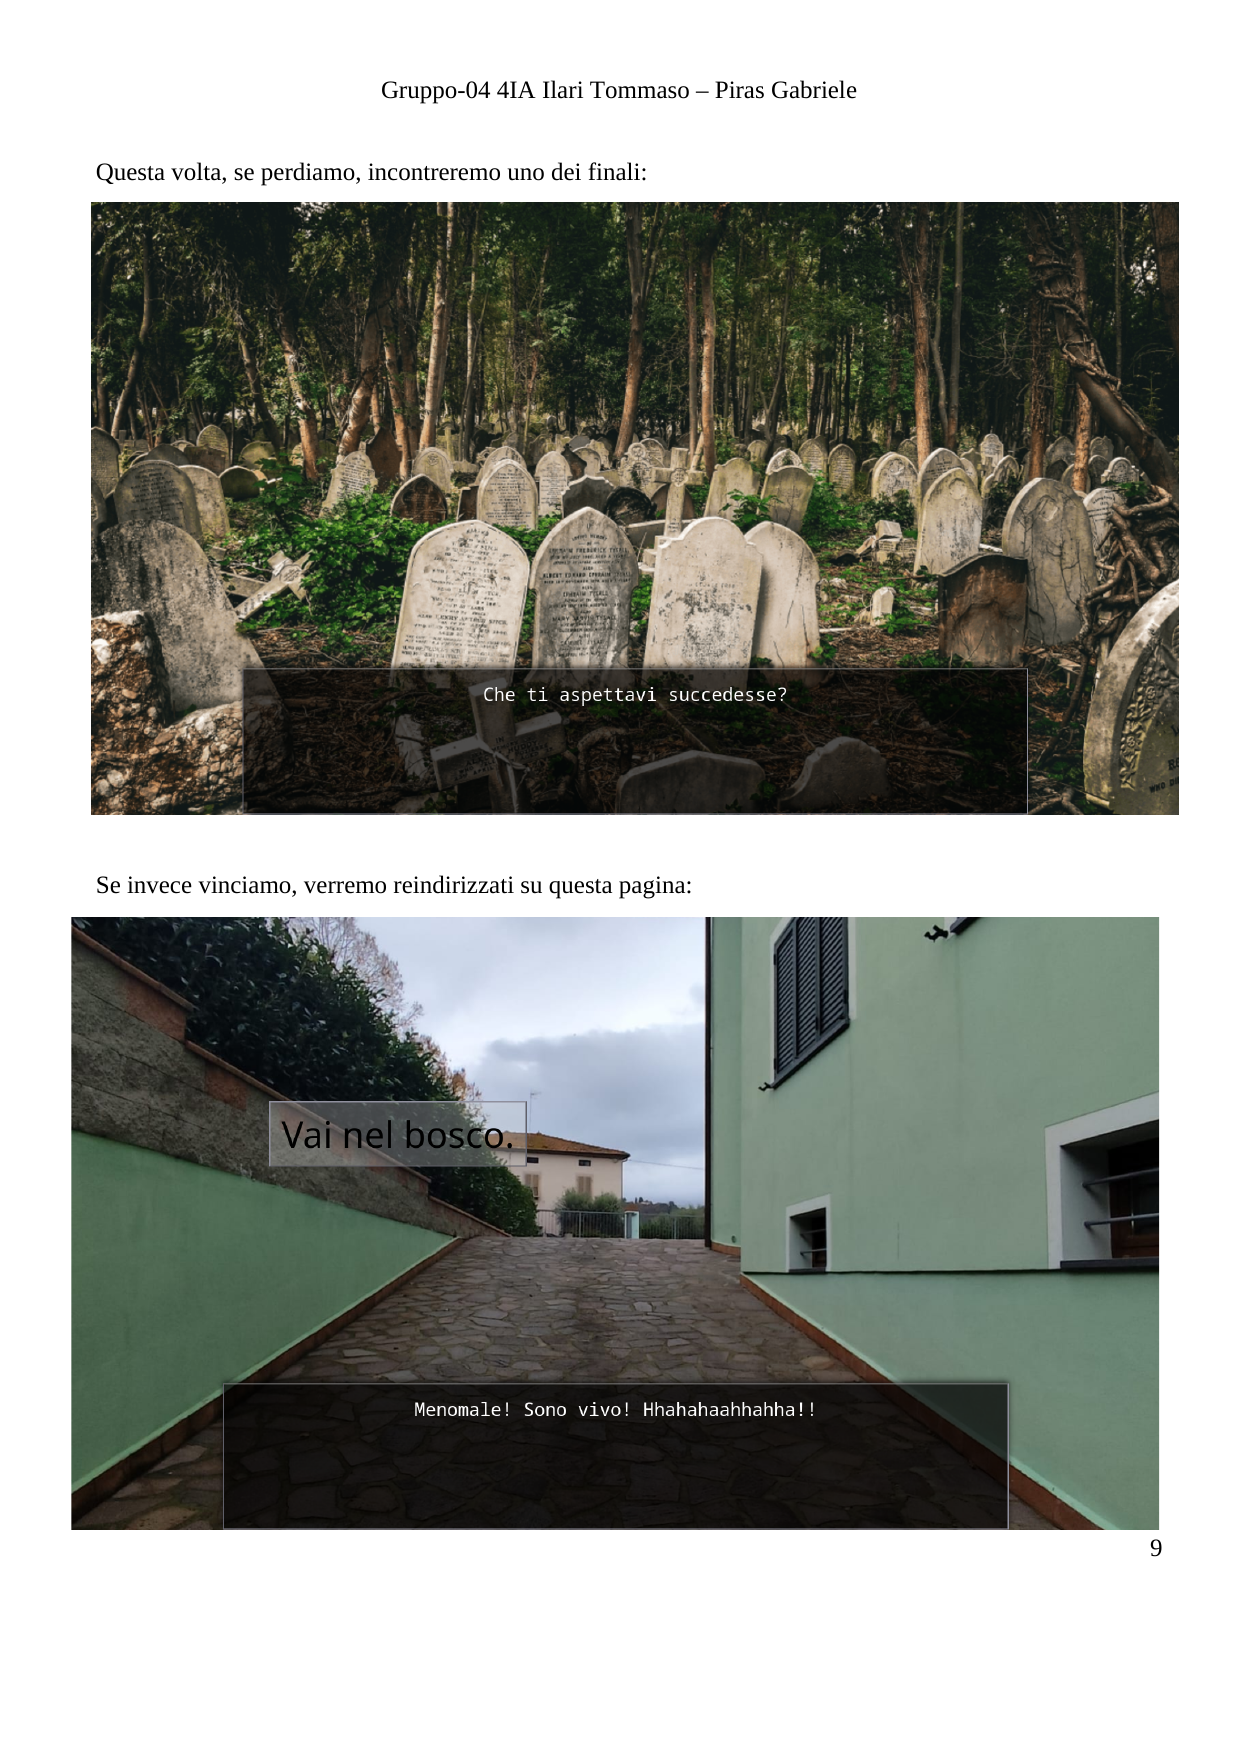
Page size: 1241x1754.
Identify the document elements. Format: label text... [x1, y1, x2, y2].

text Se invece vinciamo, verremo reindirizzati su questa pagina: [96, 871, 1161, 899]
picture [91, 202, 1179, 815]
text Questa volta, se perdiamo, incontreremo uno dei finali: [96, 159, 1161, 186]
picture [71, 917, 1160, 1530]
